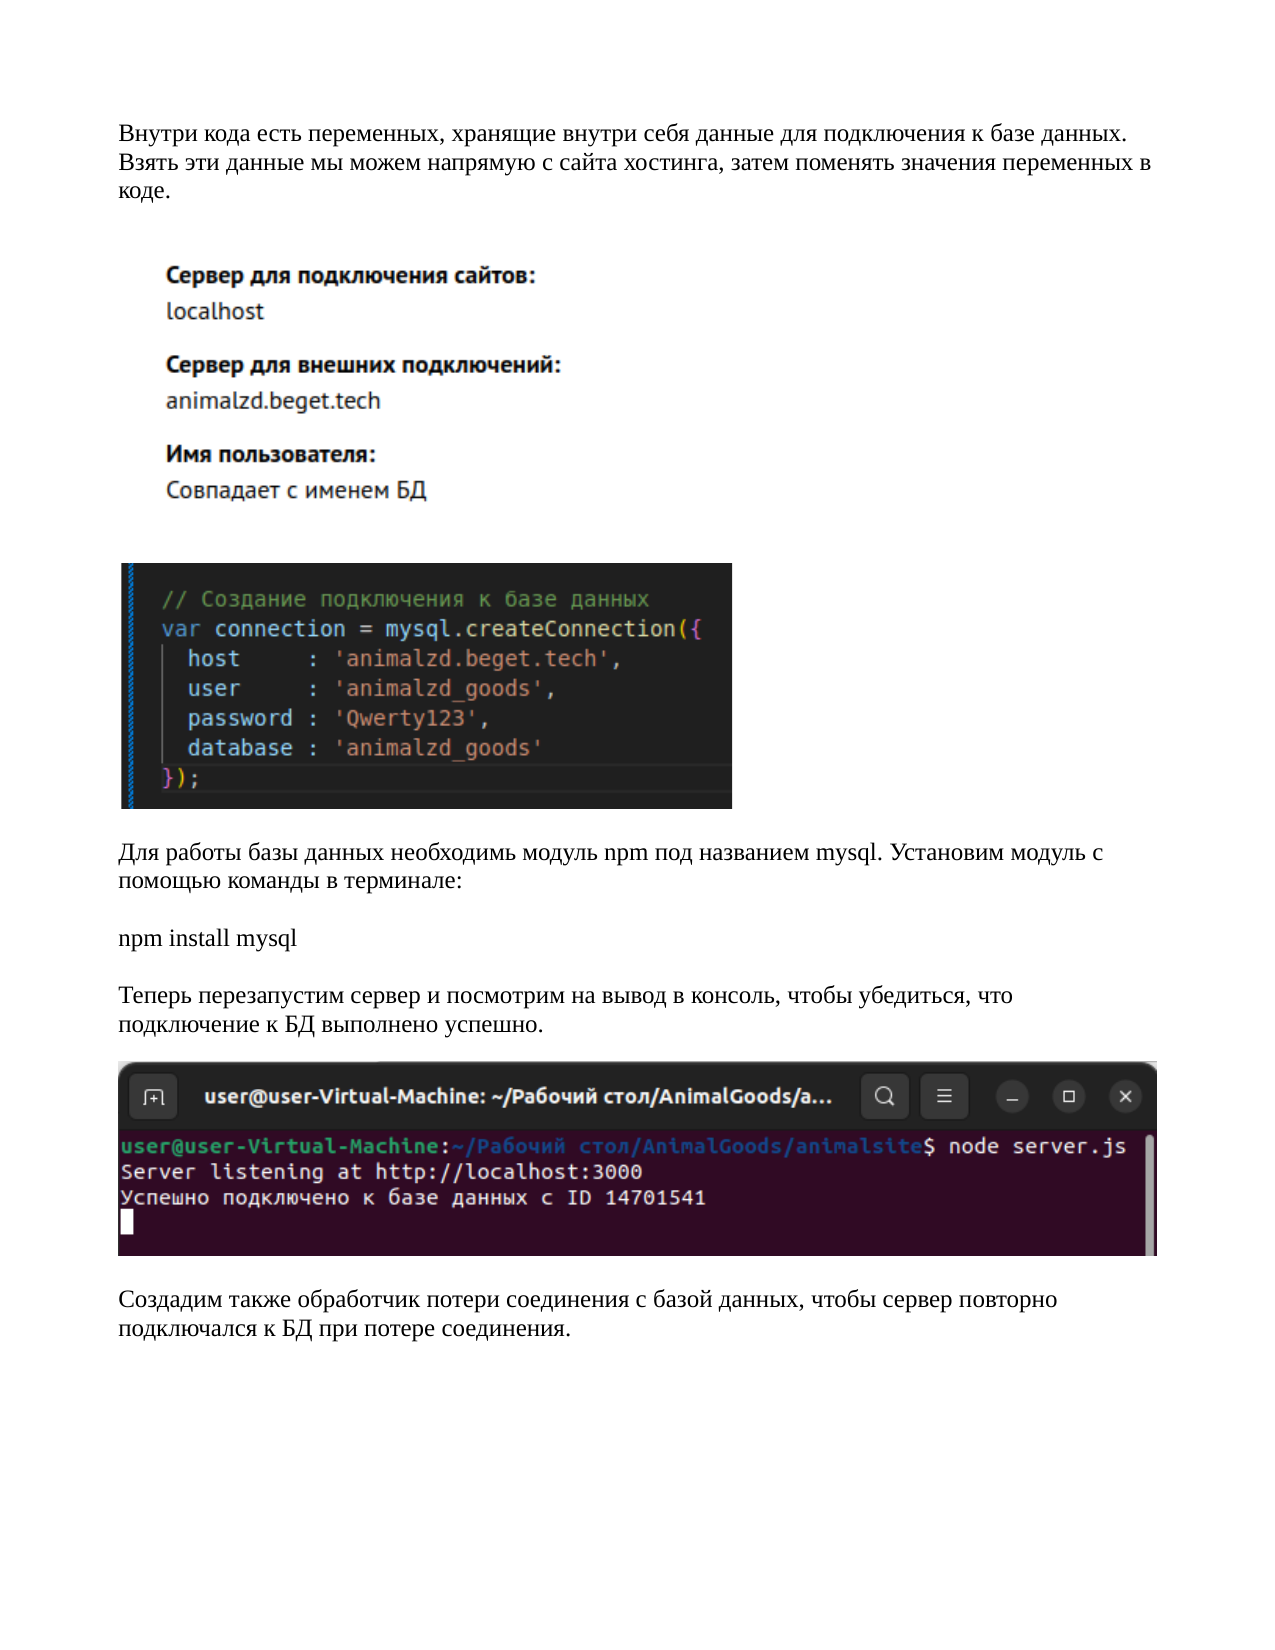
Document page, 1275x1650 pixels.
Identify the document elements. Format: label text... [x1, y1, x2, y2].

picture [118, 1061, 1157, 1256]
picture [121, 563, 733, 809]
text Теперь перезапустим сервер и посмотрим на вывод в консоль, чтобы убедиться, что подключение к БД выполнено успешно. [118, 981, 1157, 1038]
text Для работы базы данных необходимь модуль npm под названием mysql. Установим модуль с помощью команды в терминале: [118, 837, 1157, 894]
text npm install mysql [118, 923, 1157, 952]
text Внутри кода есть переменных, хранящие внутри себя данные для подключения к базе данных. Взять эти данные мы можем напрямую с сайта хостинга, затем поменять значения переменных в коде. [118, 118, 1157, 204]
picture [127, 238, 583, 522]
text Создадим также обработчик потери соединения с базой данных, чтобы сервер повторно подключался к БД при потере соединения. [118, 1284, 1157, 1342]
